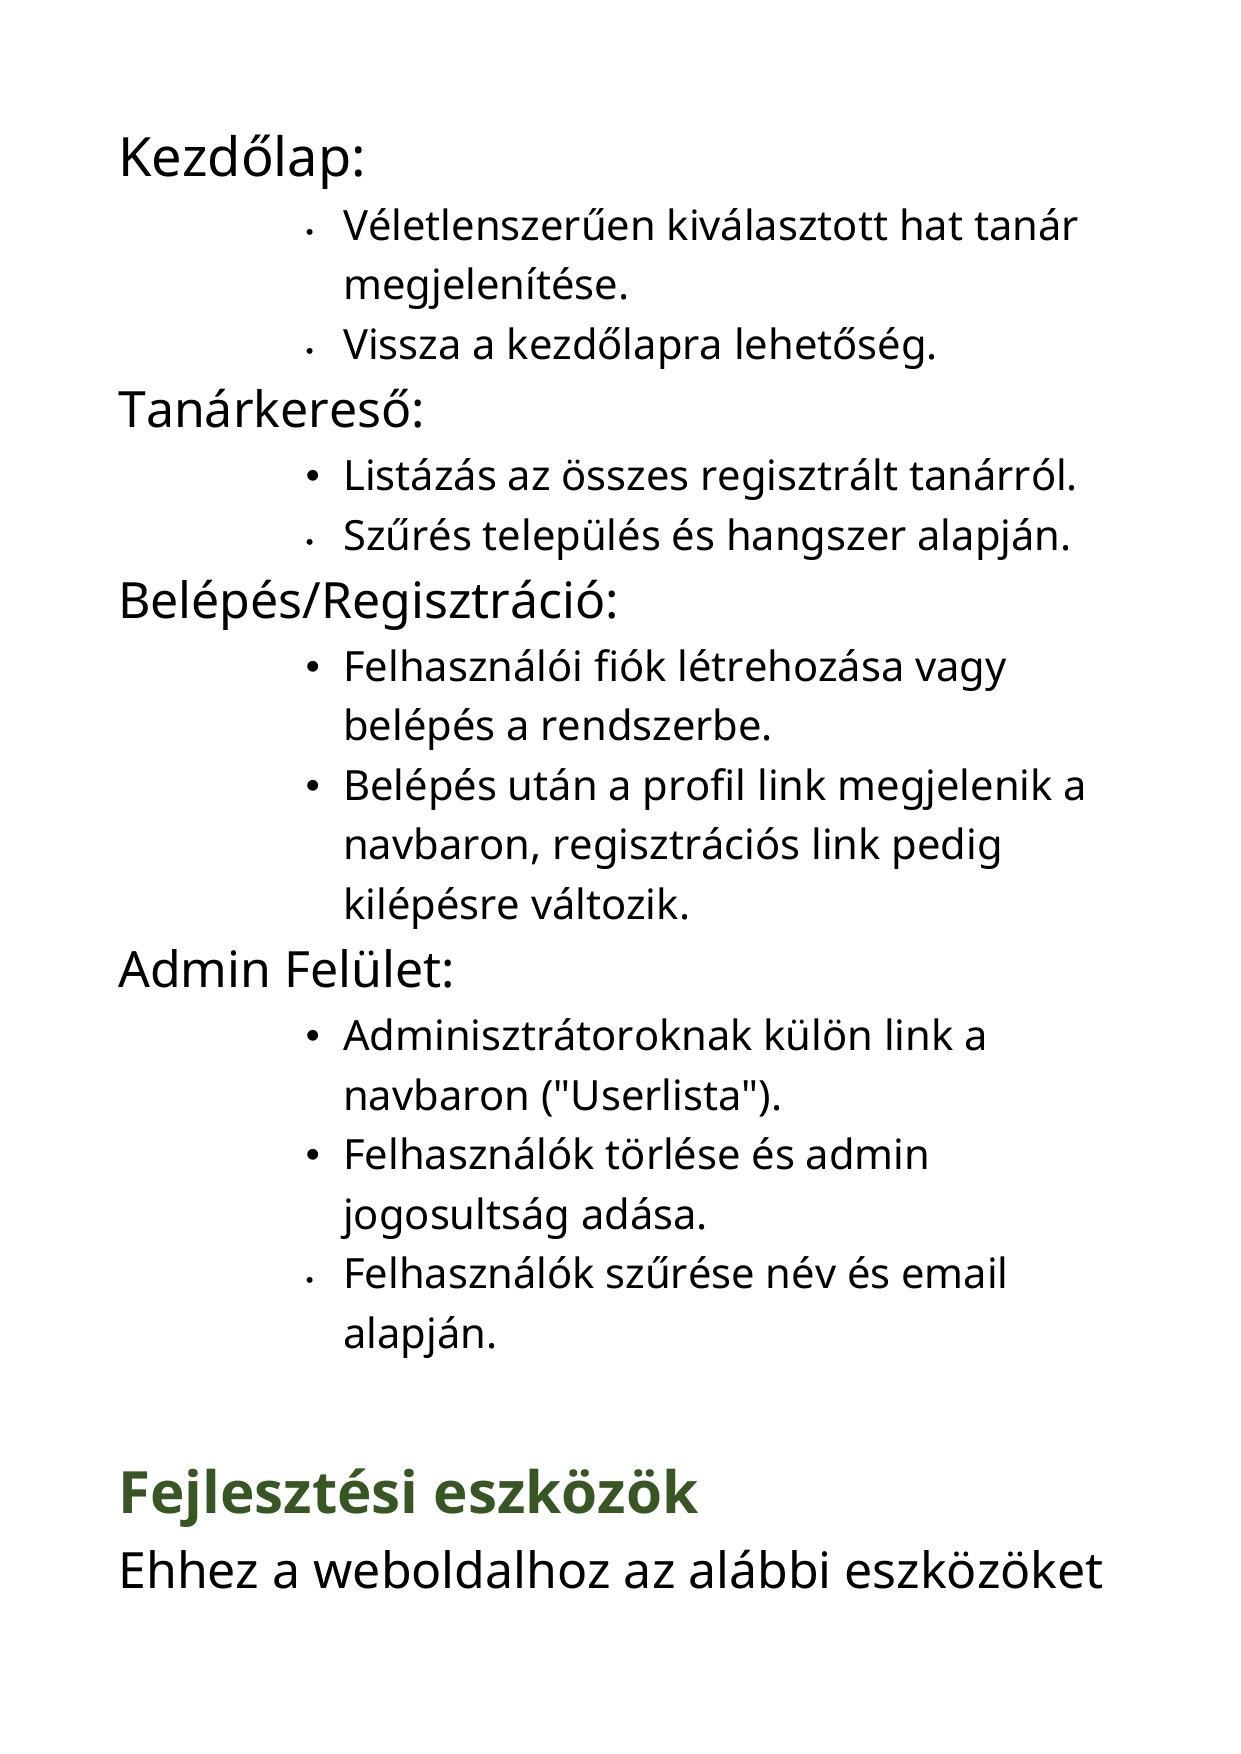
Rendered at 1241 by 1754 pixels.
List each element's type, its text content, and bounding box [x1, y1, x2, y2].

text Admin Felület: [118, 934, 1122, 1002]
text Kezdőlap: [118, 118, 1122, 192]
list Felhasználók törlése és admin jogosultság adása. [306, 1125, 1122, 1241]
list Felhasználók szűrése név és email alapján. [306, 1244, 1122, 1360]
list Vissza a kezdőlapra lehetőség. [306, 315, 1122, 371]
text Tanárkereső: [118, 374, 1122, 442]
list Adminisztrátoroknak külön link a navbaron ("Userlista"). [306, 1006, 1122, 1122]
list Szűrés település és hangszer alapján. [306, 505, 1122, 562]
list Listázás az összes regisztrált tanárról. [306, 446, 1122, 502]
list Belépés után a profil link megjelenik a navbaron, regisztrációs link pedig kilépésre változik. [306, 756, 1122, 931]
list Felhasználói fiók létrehozása vagy belépés a rendszerbe. [306, 636, 1122, 753]
list Véletlenszerűen kiválasztott hat tanár megjelenítése. [306, 196, 1122, 312]
text Belépés/Regisztráció: [118, 565, 1122, 633]
text Ehhez a weboldalhoz az alábbi eszközöket [118, 1535, 1122, 1603]
text Fejlesztési eszközök [118, 1451, 1122, 1531]
